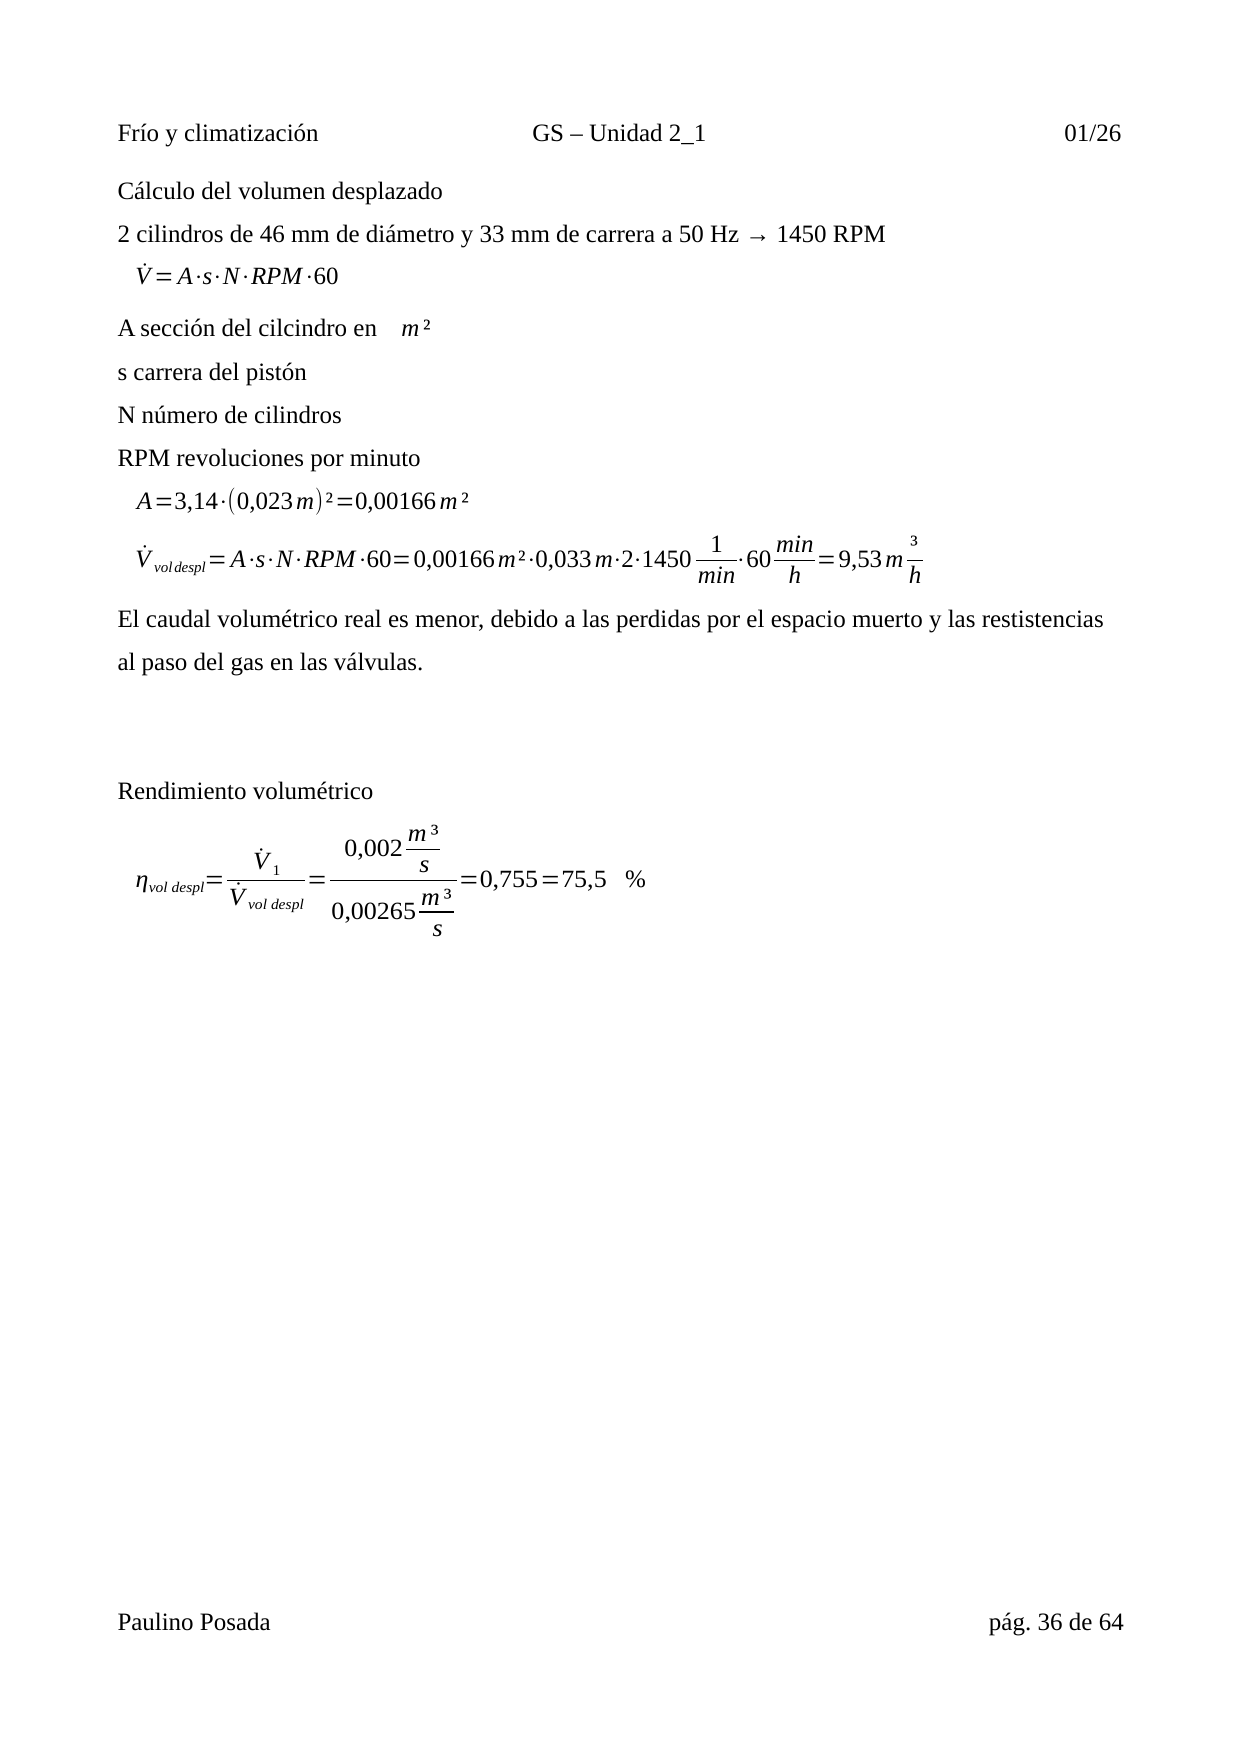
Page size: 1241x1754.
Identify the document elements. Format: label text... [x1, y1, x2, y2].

text % [117, 819, 1123, 941]
text El caudal volumétrico real es menor, debido a las perdidas por el espacio muerto y las restistencias al paso del gas en las válvulas. [117, 604, 1123, 676]
text N número de cilindros [117, 400, 1123, 428]
text Rendimiento volumétrico [117, 776, 1123, 805]
text RPM revoluciones por minuto [117, 443, 1123, 472]
text Cálculo del volumen desplazado [117, 176, 1123, 205]
text 2 cilindros de 46 mm de diámetro y 33 mm de carrera a 50 Hz → 1450 RPM [117, 219, 1123, 248]
text A sección del cilcindro en [117, 313, 1123, 342]
text s carrera del pistón [117, 357, 1123, 385]
